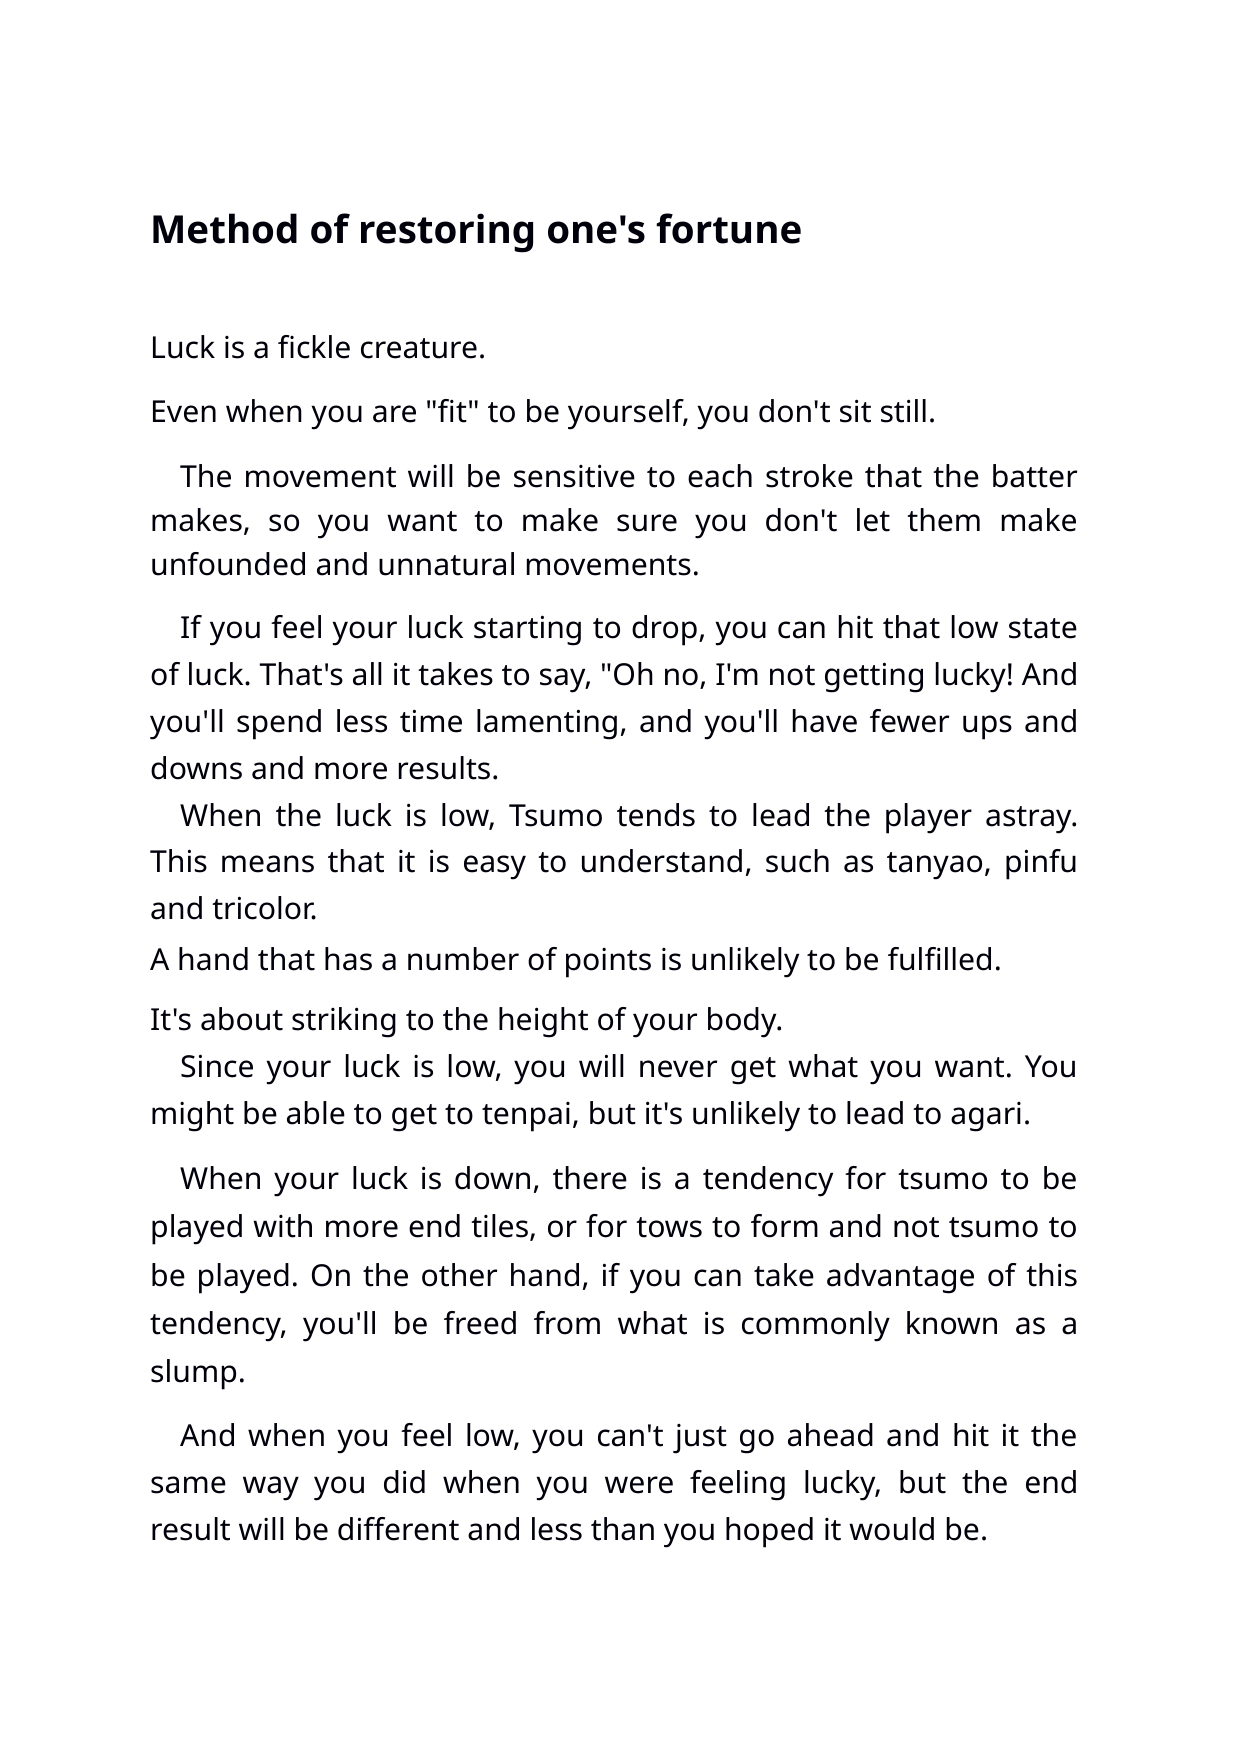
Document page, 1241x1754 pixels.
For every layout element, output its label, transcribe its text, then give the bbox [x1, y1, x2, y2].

text A hand that has a number of points is unlikely to be fulfilled. [150, 946, 1090, 976]
text And when you feel low, you can't just go ahead and hit it the same way you did when you were feeling lucky, but the end result will be different and less than you hoped it would be. [150, 1409, 1079, 1550]
text When your luck is down, there is a tendency for tsumo to be played with more end tiles, or for tows to form and not tsumo to be played. On the other hand, if you can take advantage of this tendency, you'll be freed from what is commonly known as a slump. [150, 1151, 1079, 1392]
text The movement will be sensitive to each stroke that the batter makes, so you want to make sure you don't let them make unfounded and unnatural movements. [150, 452, 1079, 584]
text It's about striking to the height of your body. [150, 1007, 1090, 1037]
text Since your luck is low, you will never get what you want. You might be able to get to tenpai, but it's unlikely to lead to agari. [150, 1040, 1079, 1134]
text Even when you are "fit" to be yourself, you don't sit still. [150, 387, 1079, 431]
text If you feel your luck starting to drop, you can hit that low state of luck. That's all it takes to say, "Oh no, I'm not getting lucky! And you'll spend less time lamenting, and you'll have fewer ups and downs and more results. [150, 601, 1079, 788]
text When the luck is low, Tsumo tends to lead the player astray. This means that it is easy to understand, such as tanyao, pinfu and tricolor. [150, 788, 1079, 929]
text Method of restoring one's fortune [150, 212, 1090, 251]
text Luck is a fickle creature. [150, 334, 1090, 365]
